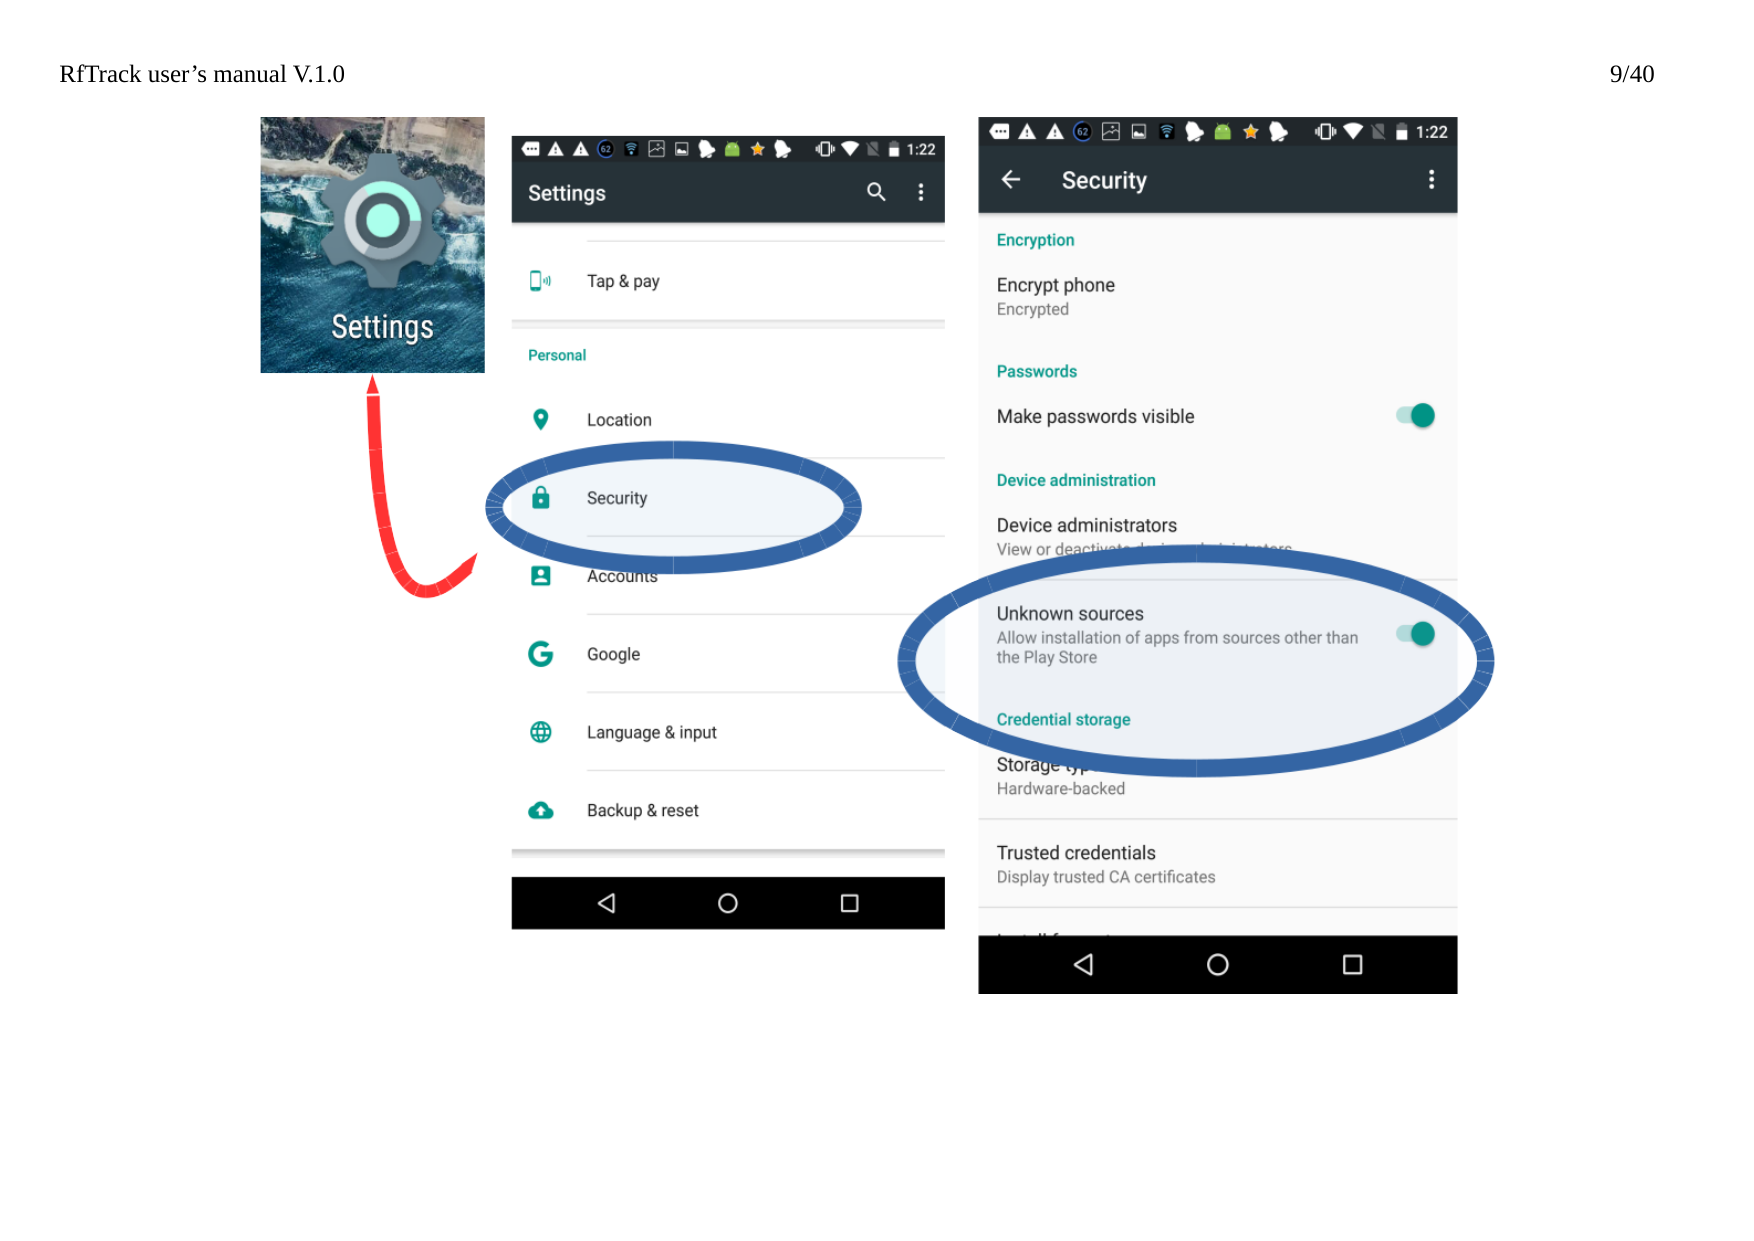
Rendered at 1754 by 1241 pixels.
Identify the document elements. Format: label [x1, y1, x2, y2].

picture [256, 117, 1498, 994]
